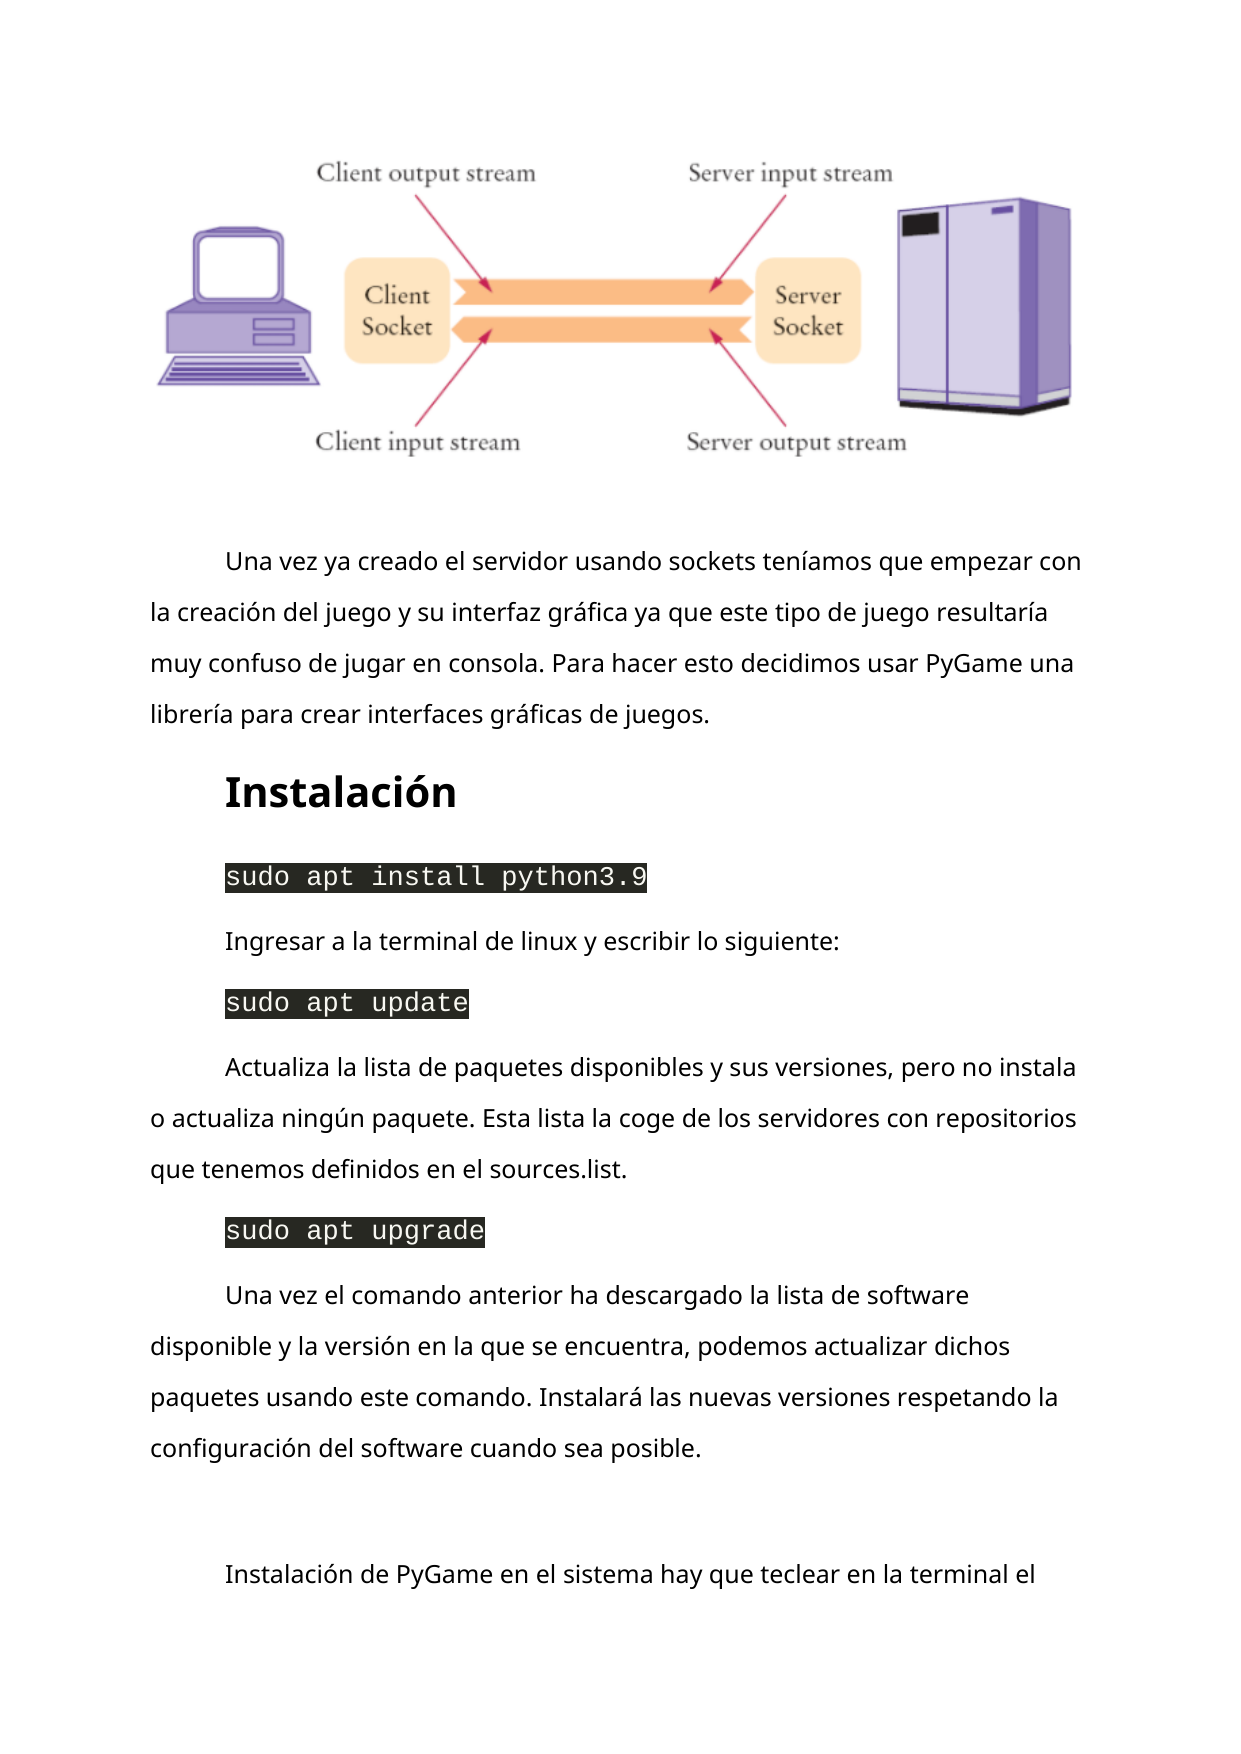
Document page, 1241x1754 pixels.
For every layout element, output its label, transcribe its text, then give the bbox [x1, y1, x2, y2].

picture [150, 150, 1091, 469]
text sudo apt update [150, 989, 1090, 1019]
text sudo apt upgrade [150, 1217, 1090, 1248]
text sudo apt install python3.9 [150, 862, 1090, 893]
text Ingresar a la terminal de linux y escribir lo siguiente: [150, 923, 1090, 957]
text Una vez el comando anterior ha descargado la lista de software disponible y la versión en la que se encuentra, podemos actualizar dichos paquetes usando este comando. Instalará las nuevas versiones respetando la configuración del software cuando sea posible. [150, 1278, 1090, 1465]
text Instalación de PyGame en el sistema hay que teclear en la terminal el [150, 1557, 1090, 1591]
text [150, 469, 1090, 476]
text Instalación [150, 763, 1090, 819]
text Actualiza la lista de paquetes disponibles y sus versiones, pero no instala o actualiza ningún paquete. Esta lista la coge de los servidores con repositorios que tenemos definidos en el sources.list. [150, 1049, 1090, 1186]
text Una vez ya creado el servidor usando sockets teníamos que empezar con la creación del juego y su interfaz gráfica ya que este tipo de juego resultaría muy confuso de jugar en consola. Para hacer esto decidimos usar PyGame una librería para crear interfaces gráficas de juegos. [150, 544, 1090, 731]
